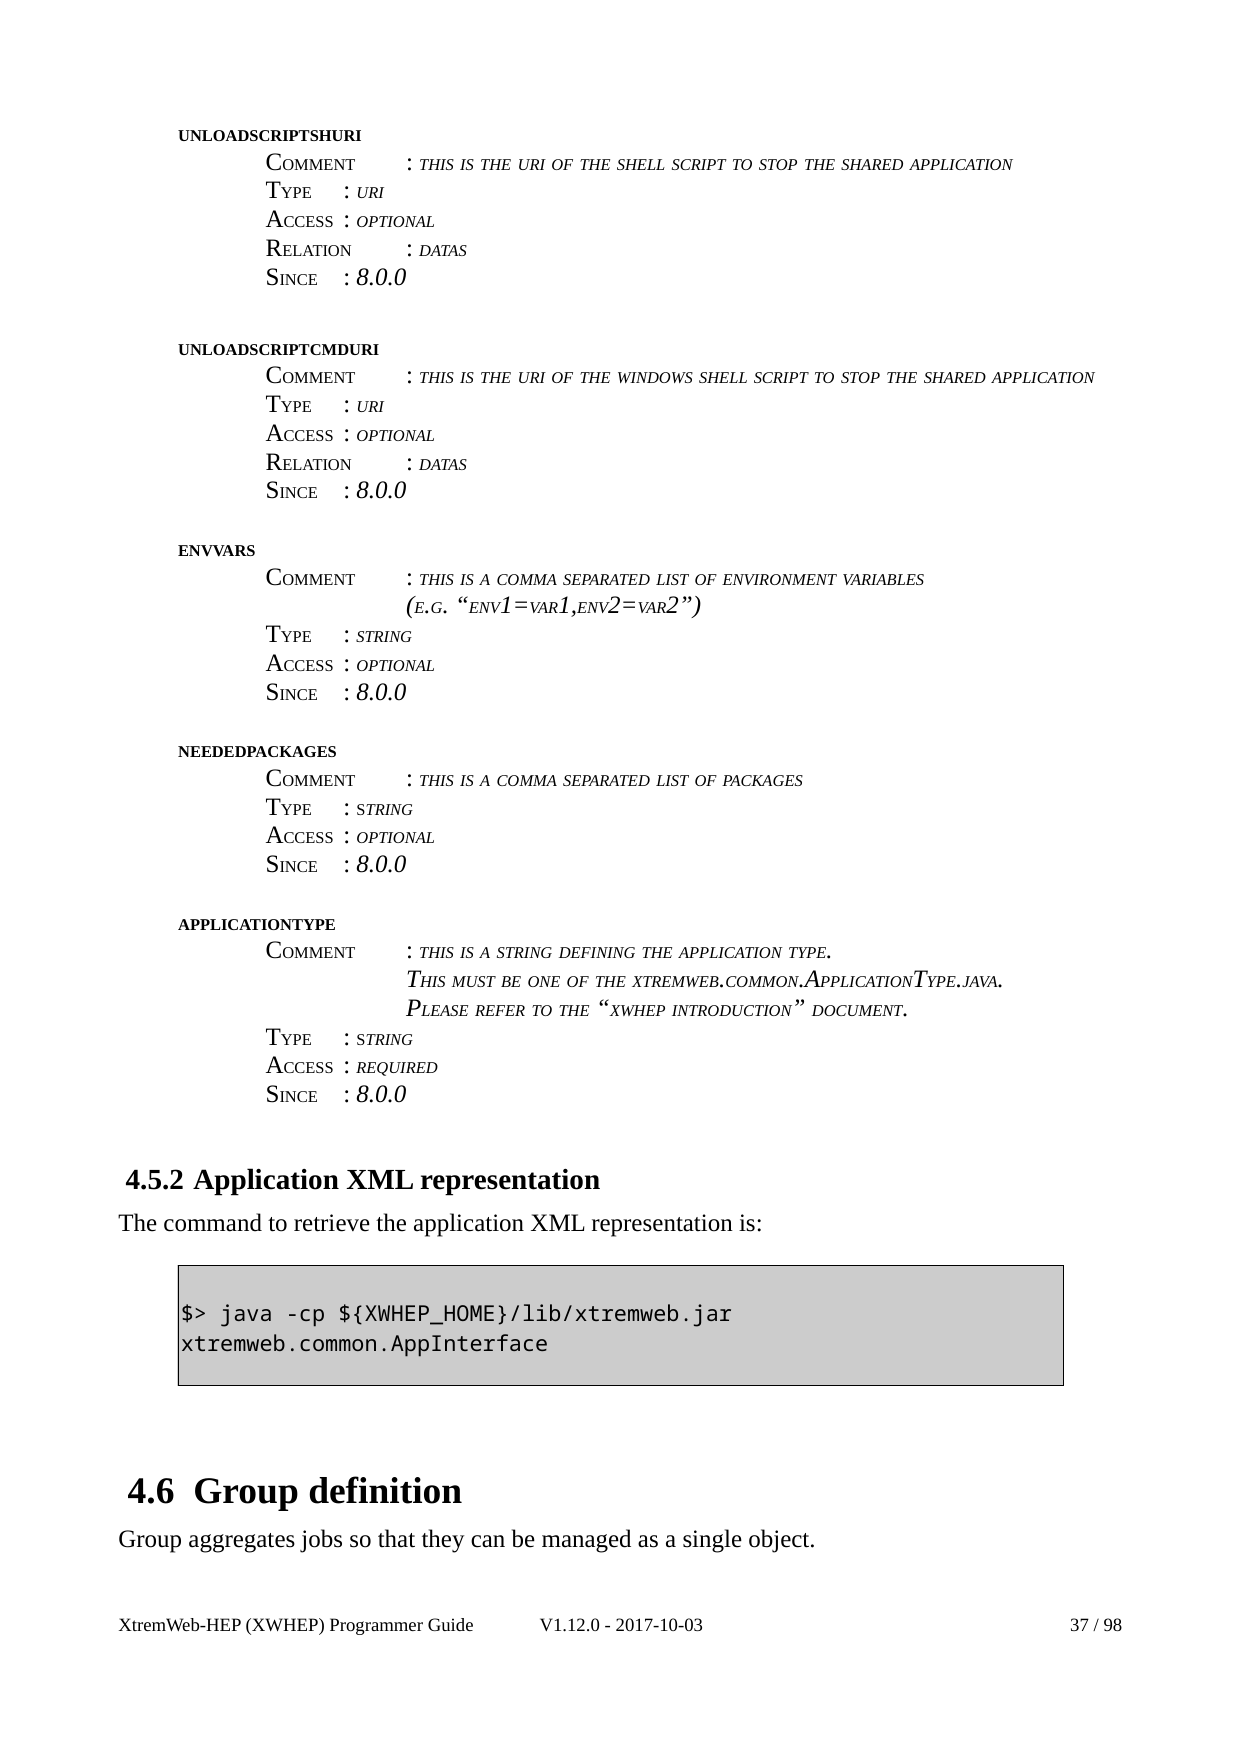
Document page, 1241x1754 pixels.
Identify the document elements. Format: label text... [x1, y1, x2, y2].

text unloadscriptshuri [178, 118, 1122, 147]
text Type : string [265, 1022, 1122, 1051]
text neededpackages [178, 734, 1122, 763]
text Type : uri [265, 176, 1122, 204]
text Access : optional [265, 648, 1122, 677]
text Comment : this is a string defining the application type. This must be one of the xtremweb.common.ApplicationType.java. Please refer to the “xwhep introduction” document. [265, 936, 1122, 1022]
text Comment : this is a comma separated list of environment variables (e.g. “env1=var1,env2=var2”) [265, 562, 1122, 619]
text Relation : datas [265, 233, 1122, 262]
text unloadscriptcmduri [178, 332, 1122, 361]
text envvars [178, 533, 1122, 562]
text Comment : this is the uri of the windows shell script to stop the shared application [265, 361, 1122, 389]
text Type : string [265, 792, 1122, 821]
text The command to retrieve the application XML representation is: [118, 1208, 1122, 1237]
text Access : optional [265, 821, 1122, 849]
text applicationtype [178, 907, 1122, 936]
text Access : optional [265, 204, 1122, 233]
text Access : optional [265, 418, 1122, 447]
subtitle Group definition [118, 1468, 1122, 1511]
text Type : string [265, 619, 1122, 648]
text Group aggregates jobs so that they can be managed as a single object. [118, 1524, 1122, 1552]
text Since : 8.0.0 [265, 849, 1122, 878]
text Since : 8.0.0 [265, 262, 1122, 291]
text Comment : this is a comma separated list of packages [265, 763, 1122, 792]
text Relation : datas [265, 447, 1122, 476]
text Comment : this is the uri of the shell script to stop the shared application [265, 147, 1122, 176]
text Since : 8.0.0 [265, 476, 1122, 504]
text Since : 8.0.0 [265, 1079, 1122, 1108]
text $> java -cp ${XWHEP_HOME}/lib/xtremweb.jar xtremweb.common.AppInterface [179, 1295, 1063, 1355]
text Since : 8.0.0 [265, 677, 1122, 706]
subtitle Application XML representation [118, 1162, 1122, 1195]
text Access : required [265, 1051, 1122, 1079]
text Type : uri [265, 389, 1122, 418]
